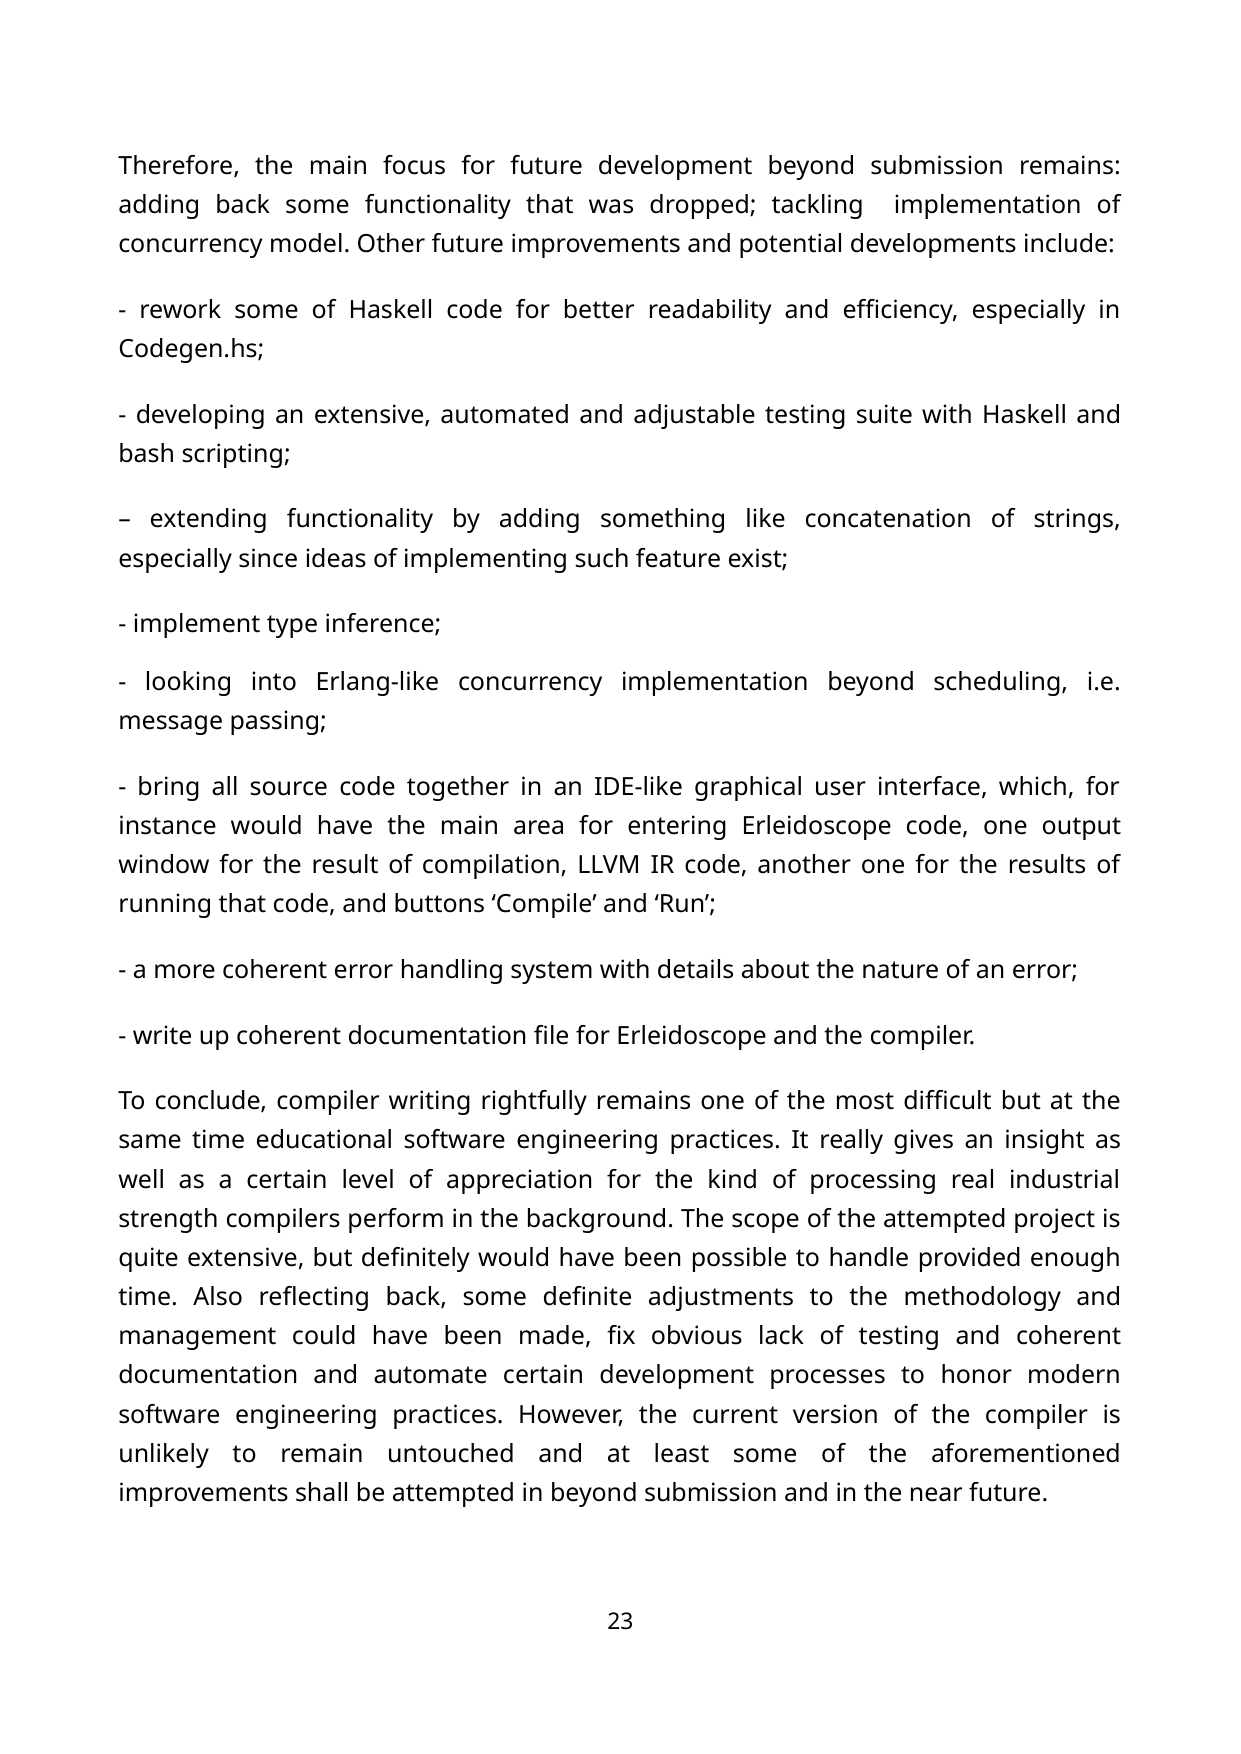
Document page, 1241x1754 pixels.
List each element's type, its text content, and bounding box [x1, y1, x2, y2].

text - implement type inference; [118, 606, 1122, 640]
text - a more coherent error handling system with details about the nature of an error; [118, 952, 1122, 986]
text – extending functionality by adding something like concatenation of strings, especially since ideas of implementing such feature exist; [118, 501, 1122, 574]
text - write up coherent documentation file for Erleidoscope and the compiler. [118, 1017, 1122, 1051]
text - rework some of Haskell code for better readability and efficiency, especially in Codegen.hs; [118, 292, 1122, 365]
text - bring all source code together in an IDE-like graphical user interface, which, for instance would have the main area for entering Erleidoscope code, one output window for the result of compilation, LLVM IR code, another one for the results of running that code, and buttons ‘Compile’ and ‘Run’; [118, 768, 1122, 920]
text To conclude, compiler writing rightfully remains one of the most difficult but at the same time educational software engineering practices. It really gives an insight as well as a certain level of appreciation for the kind of processing real industrial strength compilers perform in the background. The scope of the attempted project is quite extensive, but definitely would have been possible to handle provided enough time. Also reflecting back, some definite adjustments to the methodology and management could have been made, fix obvious lack of testing and coherent documentation and automate certain development processes to honor modern software engineering practices. However, the current version of the compiler is unlikely to remain untouched and at least some of the aforementioned improvements shall be attempted in beyond submission and in the near future. [118, 1083, 1122, 1509]
text - developing an extensive, automated and adjustable testing suite with Haskell and bash scripting; [118, 396, 1122, 469]
text - looking into Erlang-like concurrency implementation beyond scheduling, i.e. message passing; [118, 664, 1122, 737]
text Therefore, the main focus for future development beyond submission remains: adding back some functionality that was dropped; tackling implementation of concurrency model. Other future improvements and potential developments include: [118, 148, 1122, 260]
